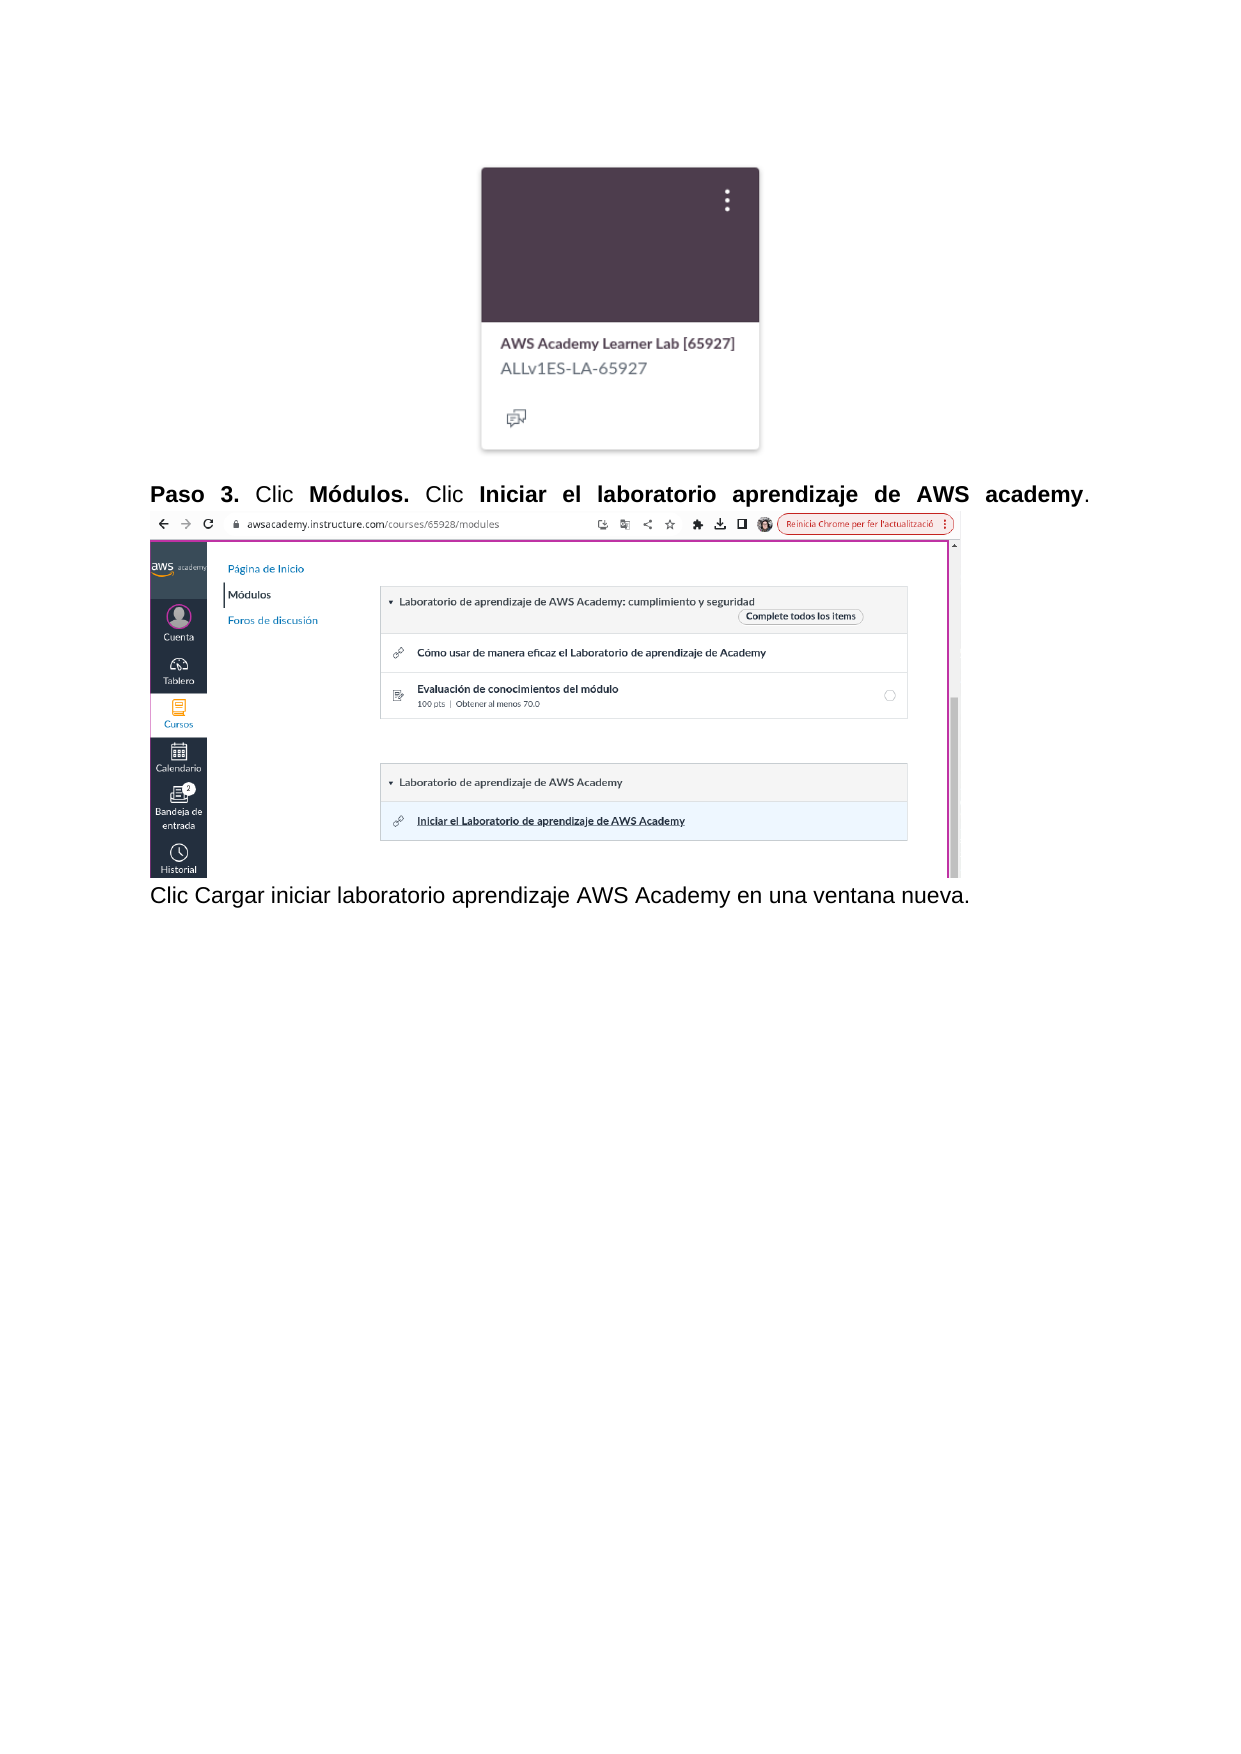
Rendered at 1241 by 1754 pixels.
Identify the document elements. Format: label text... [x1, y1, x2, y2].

text Paso 3. Clic Módulos. Clic Iniciar el laboratorio aprendizaje de AWS academy. [150, 481, 1090, 878]
picture [557, 150, 712, 478]
text Clic Cargar iniciar laboratorio aprendizaje AWS Academy en una ventana nueva. [150, 882, 1090, 908]
picture [854, 511, 961, 878]
